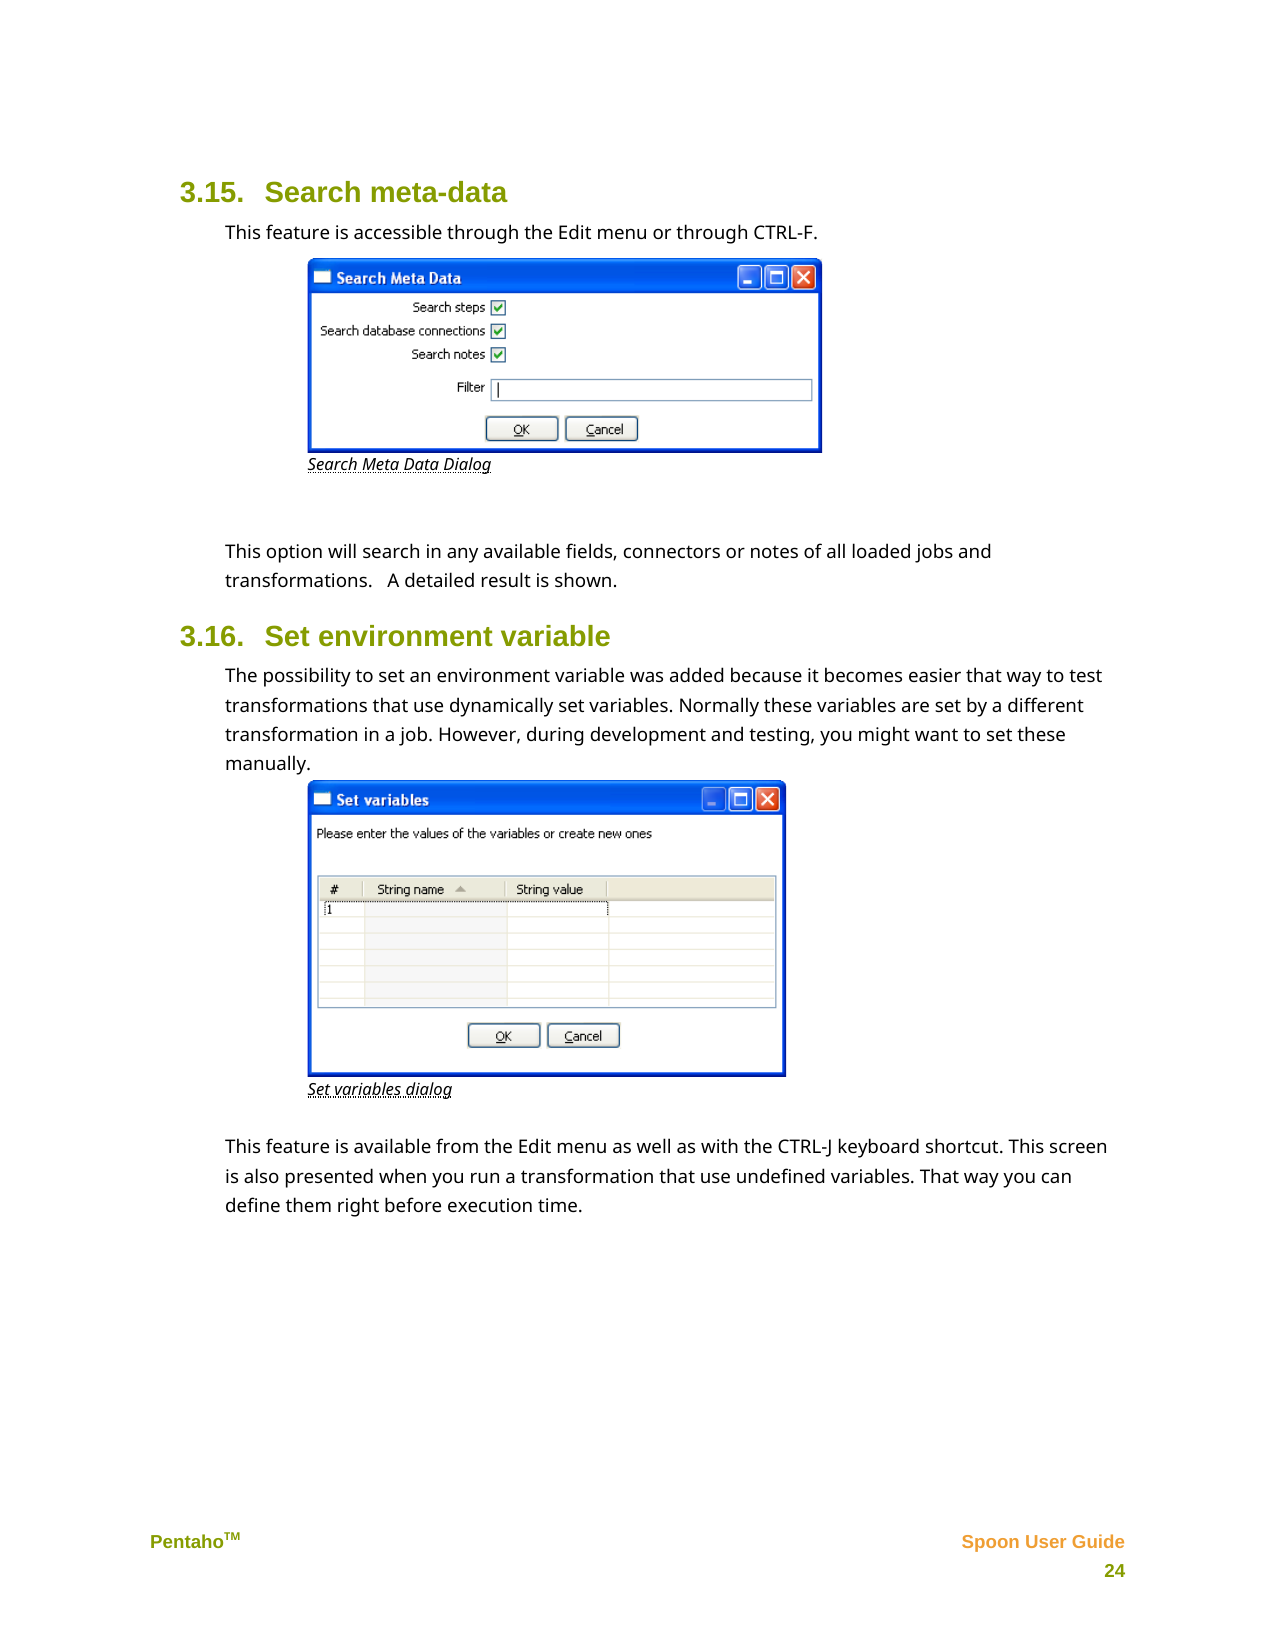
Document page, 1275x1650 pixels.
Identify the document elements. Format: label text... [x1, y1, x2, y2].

subtitle Set environment variable [179, 618, 1125, 653]
picture [307, 780, 787, 1077]
picture [307, 258, 823, 453]
subtitle [225, 257, 742, 477]
list Search Meta Data Dialog [307, 453, 741, 475]
text This feature is available from the Edit menu as well as with the CTRL-J keyboard shortcut. This screen is also presented when you run a transformation that use undefined variables. That way you can define them right before execution time. [225, 1131, 1125, 1218]
text The possibility to set an environment variable was added because it becomes easier that way to test transformations that use dynamically set variables. Normally these variables are set by a different transformation in a job. However, during development and testing, you might want to set these manually. [225, 659, 1125, 776]
text This feature is accessible through the Edit menu or through CTRL-F. [225, 216, 1125, 245]
subtitle Search meta-data [179, 175, 1125, 210]
text This option will search in any available fields, connectors or notes of all loaded jobs and transformations. A detailed result is shown. [225, 535, 1125, 593]
text Set variables dialog [307, 1077, 705, 1100]
